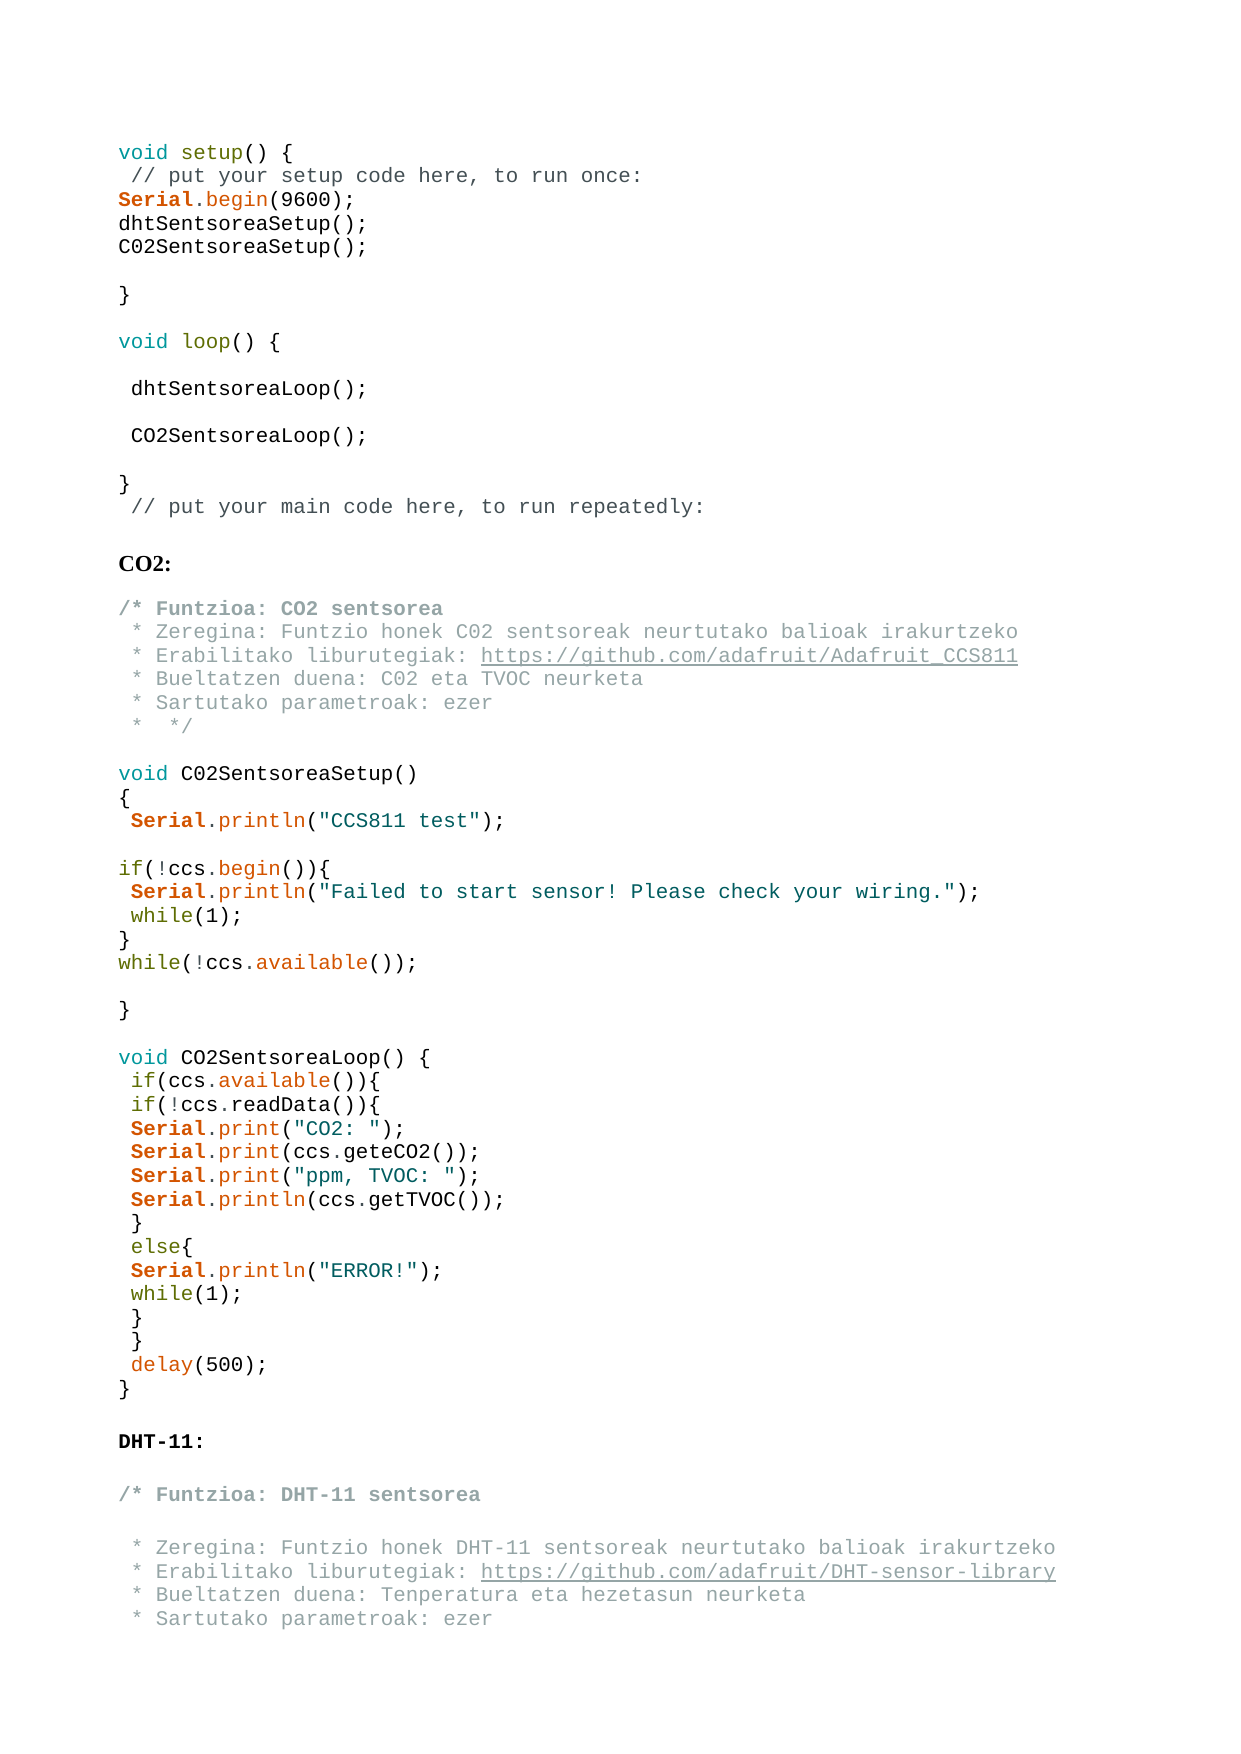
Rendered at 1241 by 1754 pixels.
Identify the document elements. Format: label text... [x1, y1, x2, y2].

text Serial.println("ERROR!"); [118, 1259, 1122, 1283]
text } [118, 928, 1122, 952]
text * Sartutako parametroak: ezer [118, 692, 1122, 716]
text // put your main code here, to run repeatedly: [118, 496, 1122, 520]
text C02SentsoreaSetup(); [118, 236, 1122, 260]
text CO2SentsoreaLoop(); [118, 426, 1122, 449]
text Serial.begin(9600); [118, 189, 1122, 213]
text delay(500); [118, 1354, 1122, 1378]
text void setup() { [118, 142, 1122, 165]
text * Erabilitako liburutegiak: https://github.com/adafruit/DHT-sensor-library [118, 1561, 1122, 1584]
text } [118, 284, 1122, 307]
text else{ [118, 1236, 1122, 1259]
text } [118, 999, 1122, 1023]
text // put your setup code here, to run once: [118, 165, 1122, 189]
text * Erabilitako liburutegiak: https://github.com/adafruit/Adafruit_CCS811 [118, 645, 1122, 668]
text * Sartutako parametroak: ezer [118, 1608, 1122, 1632]
text * Bueltatzen duena: C02 eta TVOC neurketa [118, 668, 1122, 692]
text } [118, 1378, 1122, 1401]
text void C02SentsoreaSetup() [118, 763, 1122, 787]
text if(!ccs.begin()){ [118, 858, 1122, 881]
text if(ccs.available()){ [118, 1070, 1122, 1094]
text } [118, 1212, 1122, 1236]
text } [118, 473, 1122, 496]
text CO2: [118, 549, 1122, 576]
text /* Funtzioa: DHT-11 sentsorea [118, 1484, 1122, 1508]
text * Bueltatzen duena: Tenperatura eta hezetasun neurketa [118, 1584, 1122, 1608]
text Serial.print(ccs.geteCO2()); [118, 1141, 1122, 1165]
text Serial.println(ccs.getTVOC()); [118, 1189, 1122, 1212]
text while(!ccs.available()); [118, 952, 1122, 976]
text if(!ccs.readData()){ [118, 1094, 1122, 1118]
text } [118, 1331, 1122, 1354]
text } [118, 1307, 1122, 1331]
text Serial.print("ppm, TVOC: "); [118, 1165, 1122, 1189]
text DHT-11: [118, 1431, 1122, 1454]
text Serial.print("CO2: "); [118, 1118, 1122, 1141]
text { [118, 787, 1122, 810]
text dhtSentsoreaLoop(); [118, 378, 1122, 402]
text void loop() { [118, 331, 1122, 354]
text * */ [118, 716, 1122, 739]
text dhtSentsoreaSetup(); [118, 213, 1122, 236]
text Serial.println("CCS811 test"); [118, 810, 1122, 834]
text while(1); [118, 905, 1122, 928]
text /* Funtzioa: CO2 sentsorea [118, 597, 1122, 621]
text * Zeregina: Funtzio honek C02 sentsoreak neurtutako balioak irakurtzeko [118, 621, 1122, 645]
text Serial.println("Failed to start sensor! Please check your wiring."); [118, 881, 1122, 905]
text while(1); [118, 1283, 1122, 1307]
text void CO2SentsoreaLoop() { [118, 1047, 1122, 1070]
text * Zeregina: Funtzio honek DHT-11 sentsoreak neurtutako balioak irakurtzeko [118, 1537, 1122, 1561]
